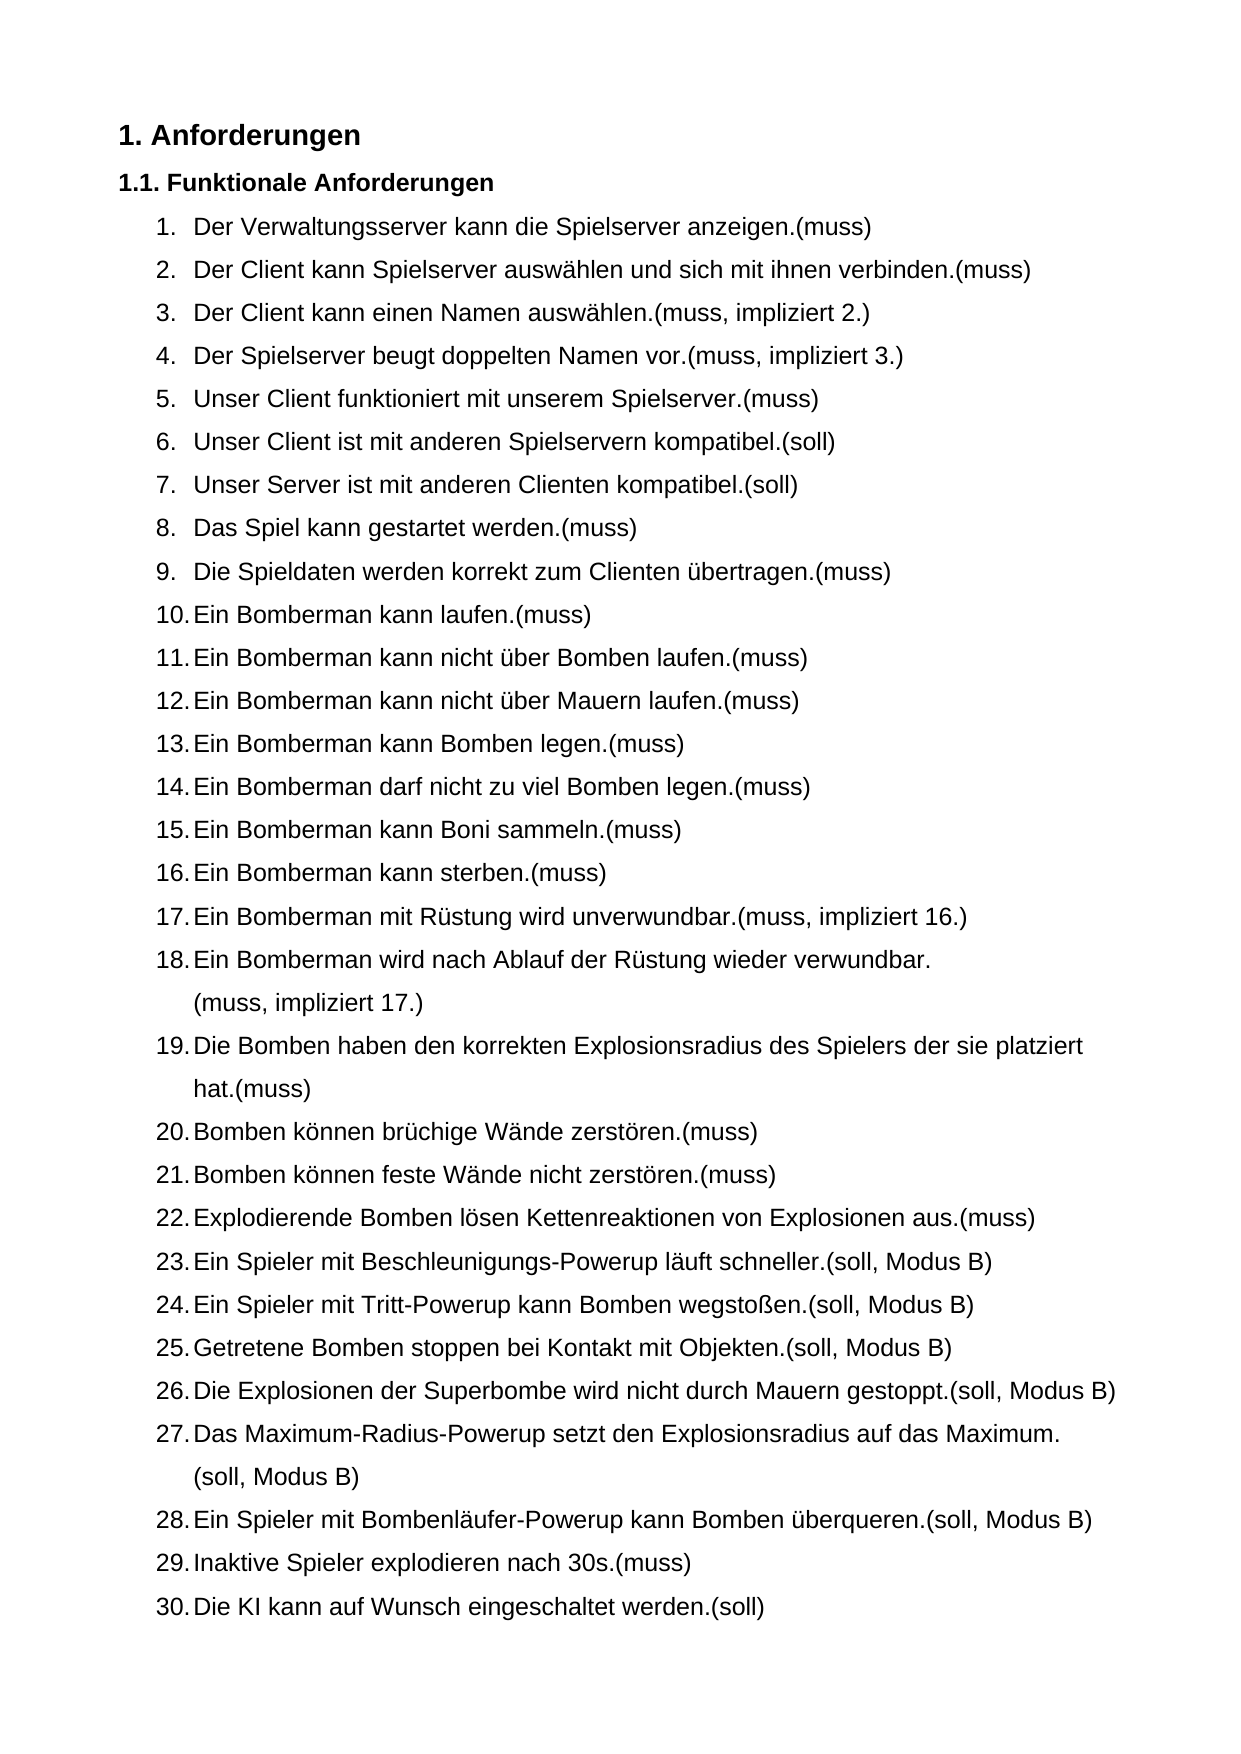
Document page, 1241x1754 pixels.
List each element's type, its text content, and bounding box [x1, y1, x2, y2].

list Ein Bomberman darf nicht zu viel Bomben legen.(muss) [156, 772, 1122, 801]
list Der Spielserver beugt doppelten Namen vor.(muss, impliziert 3.) [156, 341, 1122, 370]
text 1.1. Funktionale Anforderungen [118, 168, 1122, 197]
list Ein Spieler mit Beschleunigungs-Powerup läuft schneller.(soll, Modus B) [156, 1247, 1122, 1275]
list Bomben können feste Wände nicht zerstören.(muss) [156, 1160, 1122, 1189]
list Das Maximum-Radius-Powerup setzt den Explosionsradius auf das Maximum. (soll, Modus B) [156, 1419, 1122, 1491]
list Unser Server ist mit anderen Clienten kompatibel.(soll) [156, 470, 1122, 499]
list Die KI kann auf Wunsch eingeschaltet werden.(soll) [156, 1592, 1122, 1620]
list Ein Spieler mit Bombenläufer-Powerup kann Bomben überqueren.(soll, Modus B) [156, 1505, 1122, 1534]
list Bomben können brüchige Wände zerstören.(muss) [156, 1117, 1122, 1146]
list Ein Bomberman kann sterben.(muss) [156, 858, 1122, 887]
list Die Bomben haben den korrekten Explosionsradius des Spielers der sie platziert hat.(muss) [156, 1031, 1122, 1103]
list Die Explosionen der Superbombe wird nicht durch Mauern gestoppt.(soll, Modus B) [156, 1376, 1122, 1405]
list Ein Bomberman mit Rüstung wird unverwundbar.(muss, impliziert 16.) [156, 902, 1122, 930]
list Der Client kann einen Namen auswählen.(muss, impliziert 2.) [156, 298, 1122, 327]
list Ein Bomberman kann nicht über Mauern laufen.(muss) [156, 686, 1122, 715]
list Ein Bomberman wird nach Ablauf der Rüstung wieder verwundbar. (muss, impliziert 17.) [156, 945, 1122, 1017]
list Ein Bomberman kann Boni sammeln.(muss) [156, 815, 1122, 844]
list Ein Bomberman kann Bomben legen.(muss) [156, 729, 1122, 758]
list Unser Client funktioniert mit unserem Spielserver.(muss) [156, 384, 1122, 413]
list Das Spiel kann gestartet werden.(muss) [156, 513, 1122, 542]
list Unser Client ist mit anderen Spielservern kompatibel.(soll) [156, 427, 1122, 456]
text 1. Anforderungen [118, 118, 1122, 152]
list Der Client kann Spielserver auswählen und sich mit ihnen verbinden.(muss) [156, 255, 1122, 283]
list Der Verwaltungsserver kann die Spielserver anzeigen.(muss) [156, 212, 1122, 240]
list Getretene Bomben stoppen bei Kontakt mit Objekten.(soll, Modus B) [156, 1333, 1122, 1362]
list Ein Spieler mit Tritt-Powerup kann Bomben wegstoßen.(soll, Modus B) [156, 1290, 1122, 1318]
list Ein Bomberman kann nicht über Bomben laufen.(muss) [156, 643, 1122, 672]
list Die Spieldaten werden korrekt zum Clienten übertragen.(muss) [156, 557, 1122, 585]
list Explodierende Bomben lösen Kettenreaktionen von Explosionen aus.(muss) [156, 1203, 1122, 1232]
list Ein Bomberman kann laufen.(muss) [156, 600, 1122, 628]
list Inaktive Spieler explodieren nach 30s.(muss) [156, 1548, 1122, 1577]
